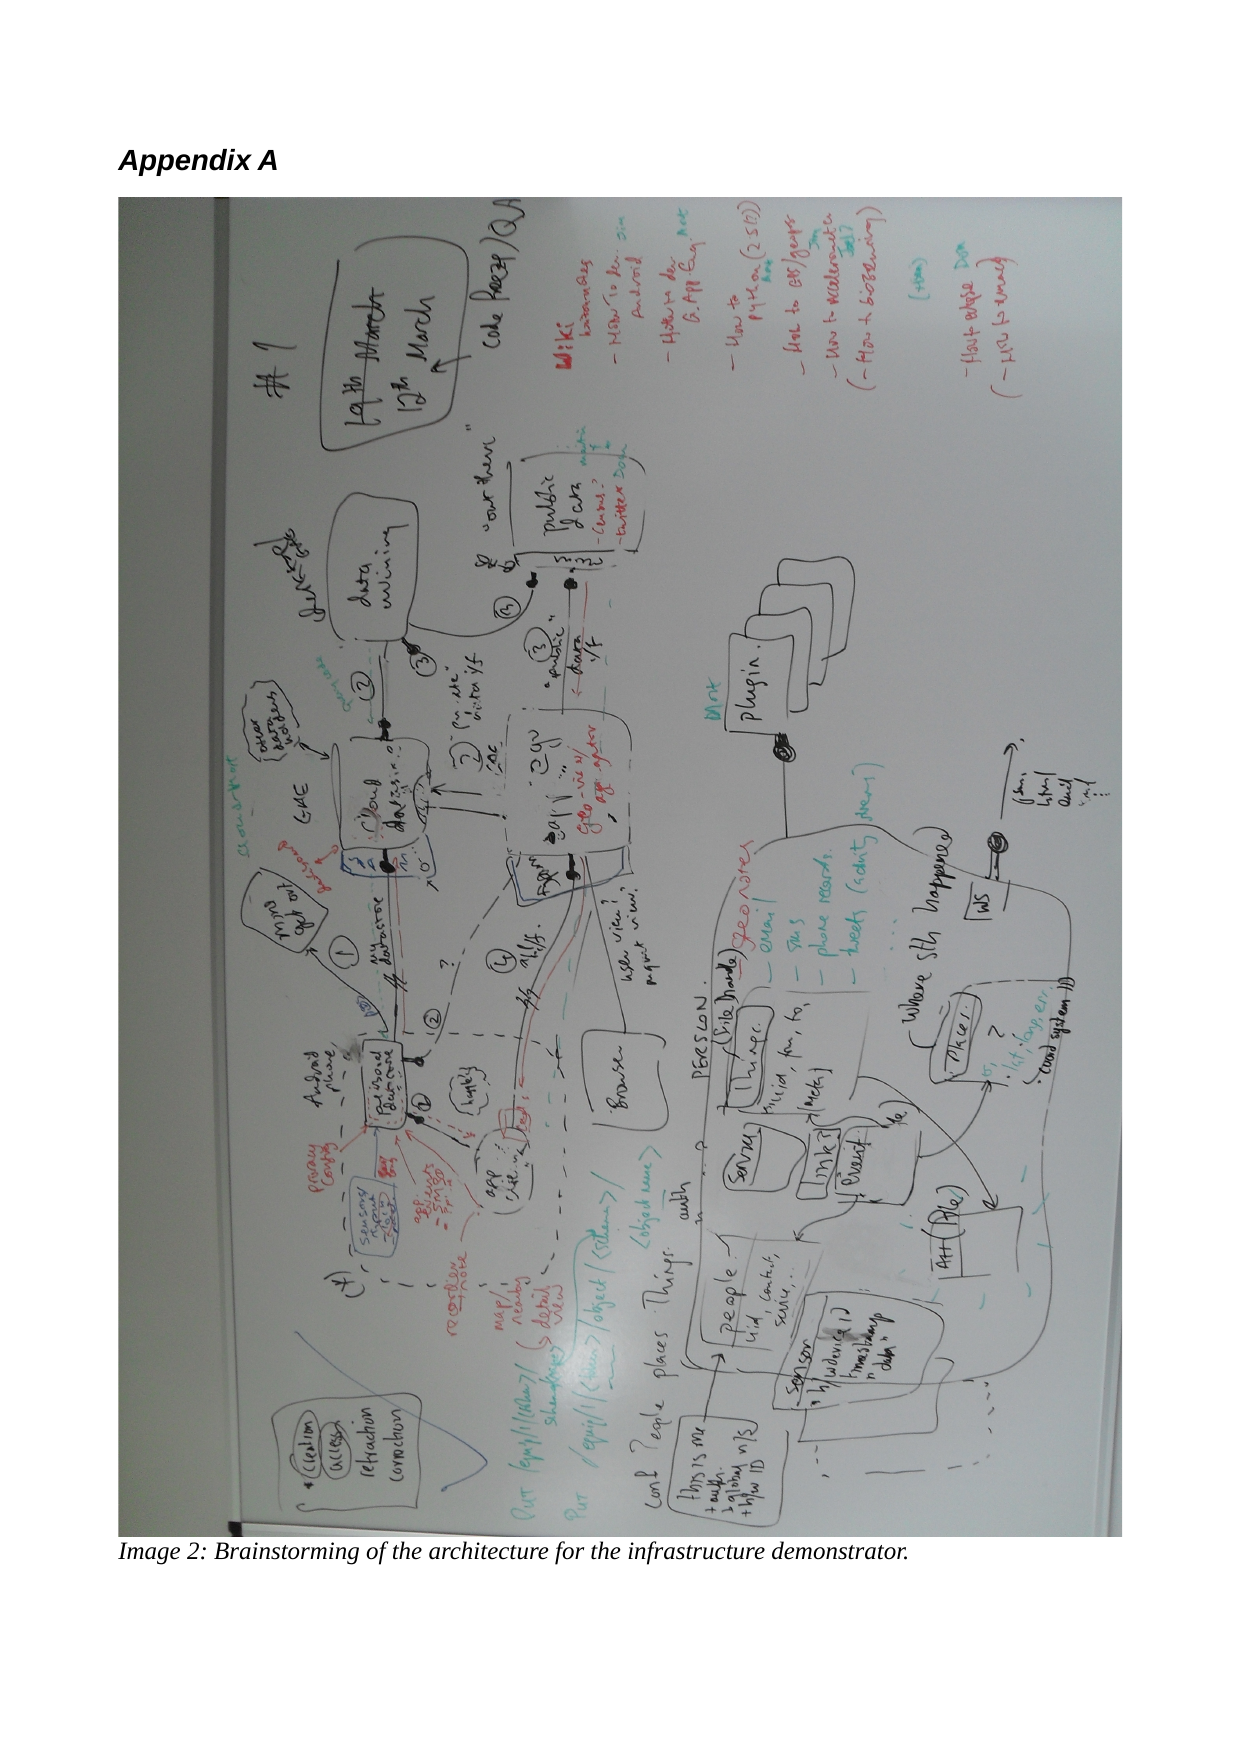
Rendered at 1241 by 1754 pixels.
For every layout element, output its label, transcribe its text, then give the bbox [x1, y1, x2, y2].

text Image 2: Brainstorming of the architecture for the infrastructure demonstrator. [118, 1537, 1122, 1565]
picture [118, 197, 1123, 1537]
subtitle Appendix A [118, 143, 1122, 177]
